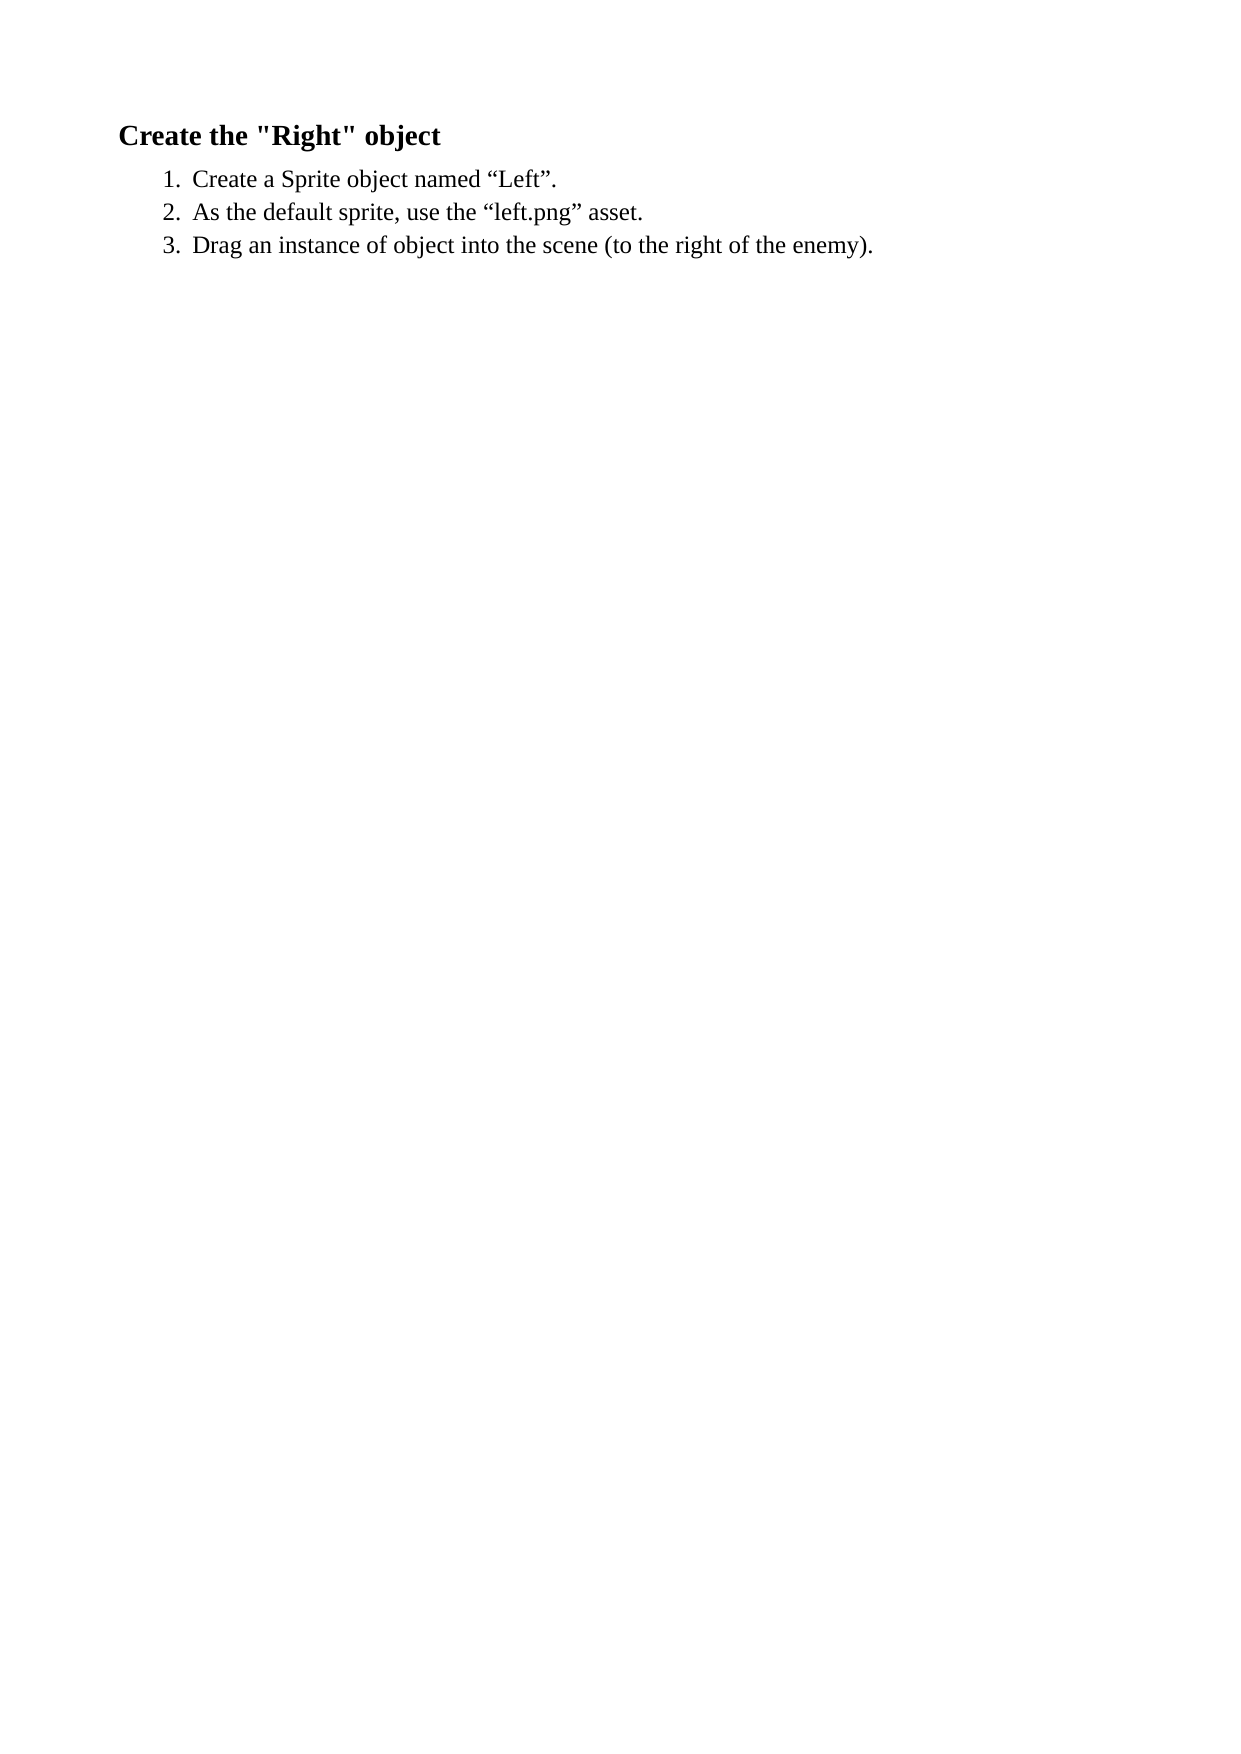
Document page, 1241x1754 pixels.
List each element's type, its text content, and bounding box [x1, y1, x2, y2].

list Create a Sprite object named “Left”. [162, 164, 1122, 193]
list As the default sprite, use the “left.png” asset. [162, 197, 1122, 226]
subtitle Create the "Right" object [118, 118, 1122, 152]
list Drag an instance of object into the scene (to the right of the enemy). [162, 230, 1122, 259]
